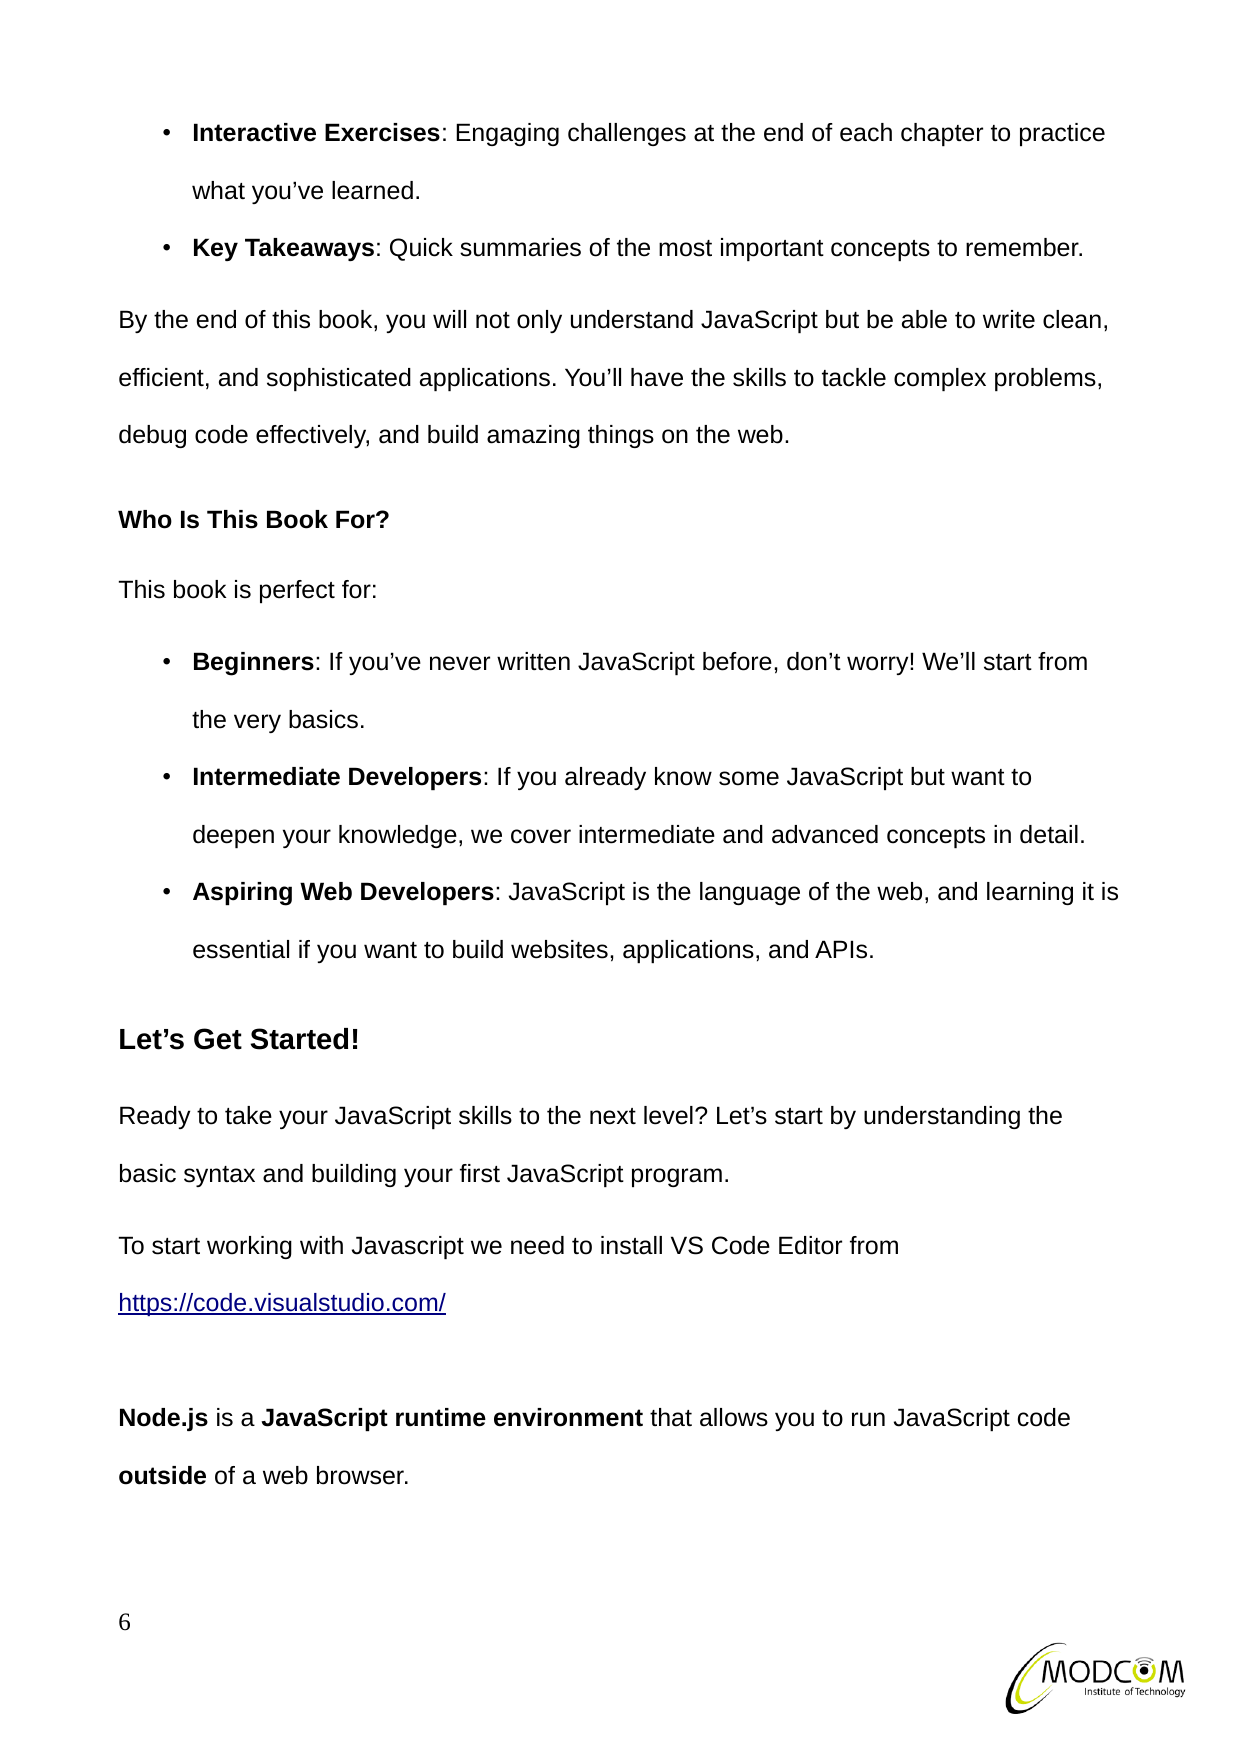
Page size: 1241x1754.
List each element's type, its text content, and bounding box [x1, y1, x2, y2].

list Interactive Exercises: Engaging challenges at the end of each chapter to practice what you’ve learned. [162, 118, 1122, 204]
text Ready to take your JavaScript skills to the next level? Let’s start by understanding the basic syntax and building your first JavaScript program. [118, 1101, 1122, 1187]
picture [997, 1626, 1191, 1718]
subtitle Who Is This Book For? [118, 505, 1122, 534]
list Beginners: If you’ve never written JavaScript before, don’t worry! We’ll start from the very basics. [162, 647, 1122, 733]
list Key Takeaways: Quick summaries of the most important concepts to remember. [162, 233, 1122, 262]
list Intermediate Developers: If you already know some JavaScript but want to deepen your knowledge, we cover intermediate and advanced concepts in detail. [162, 762, 1122, 849]
text To start working with Javascript we need to install VS Code Editor from https://code.visualstudio.com/ [118, 1231, 1122, 1317]
list Aspiring Web Developers: JavaScript is the language of the web, and learning it is essential if you want to build websites, applications, and APIs. [162, 877, 1122, 964]
text By the end of this book, you will not only understand JavaScript but be able to write clean, efficient, and sophisticated applications. You’ll have the skills to tackle complex problems, debug code effectively, and build amazing things on the web. [118, 306, 1122, 449]
text Node.js is a JavaScript runtime environment that allows you to run JavaScript code outside of a web browser. [118, 1403, 1122, 1489]
subtitle Let’s Get Started! [118, 1022, 1122, 1055]
text This book is perfect for: [118, 575, 1122, 604]
